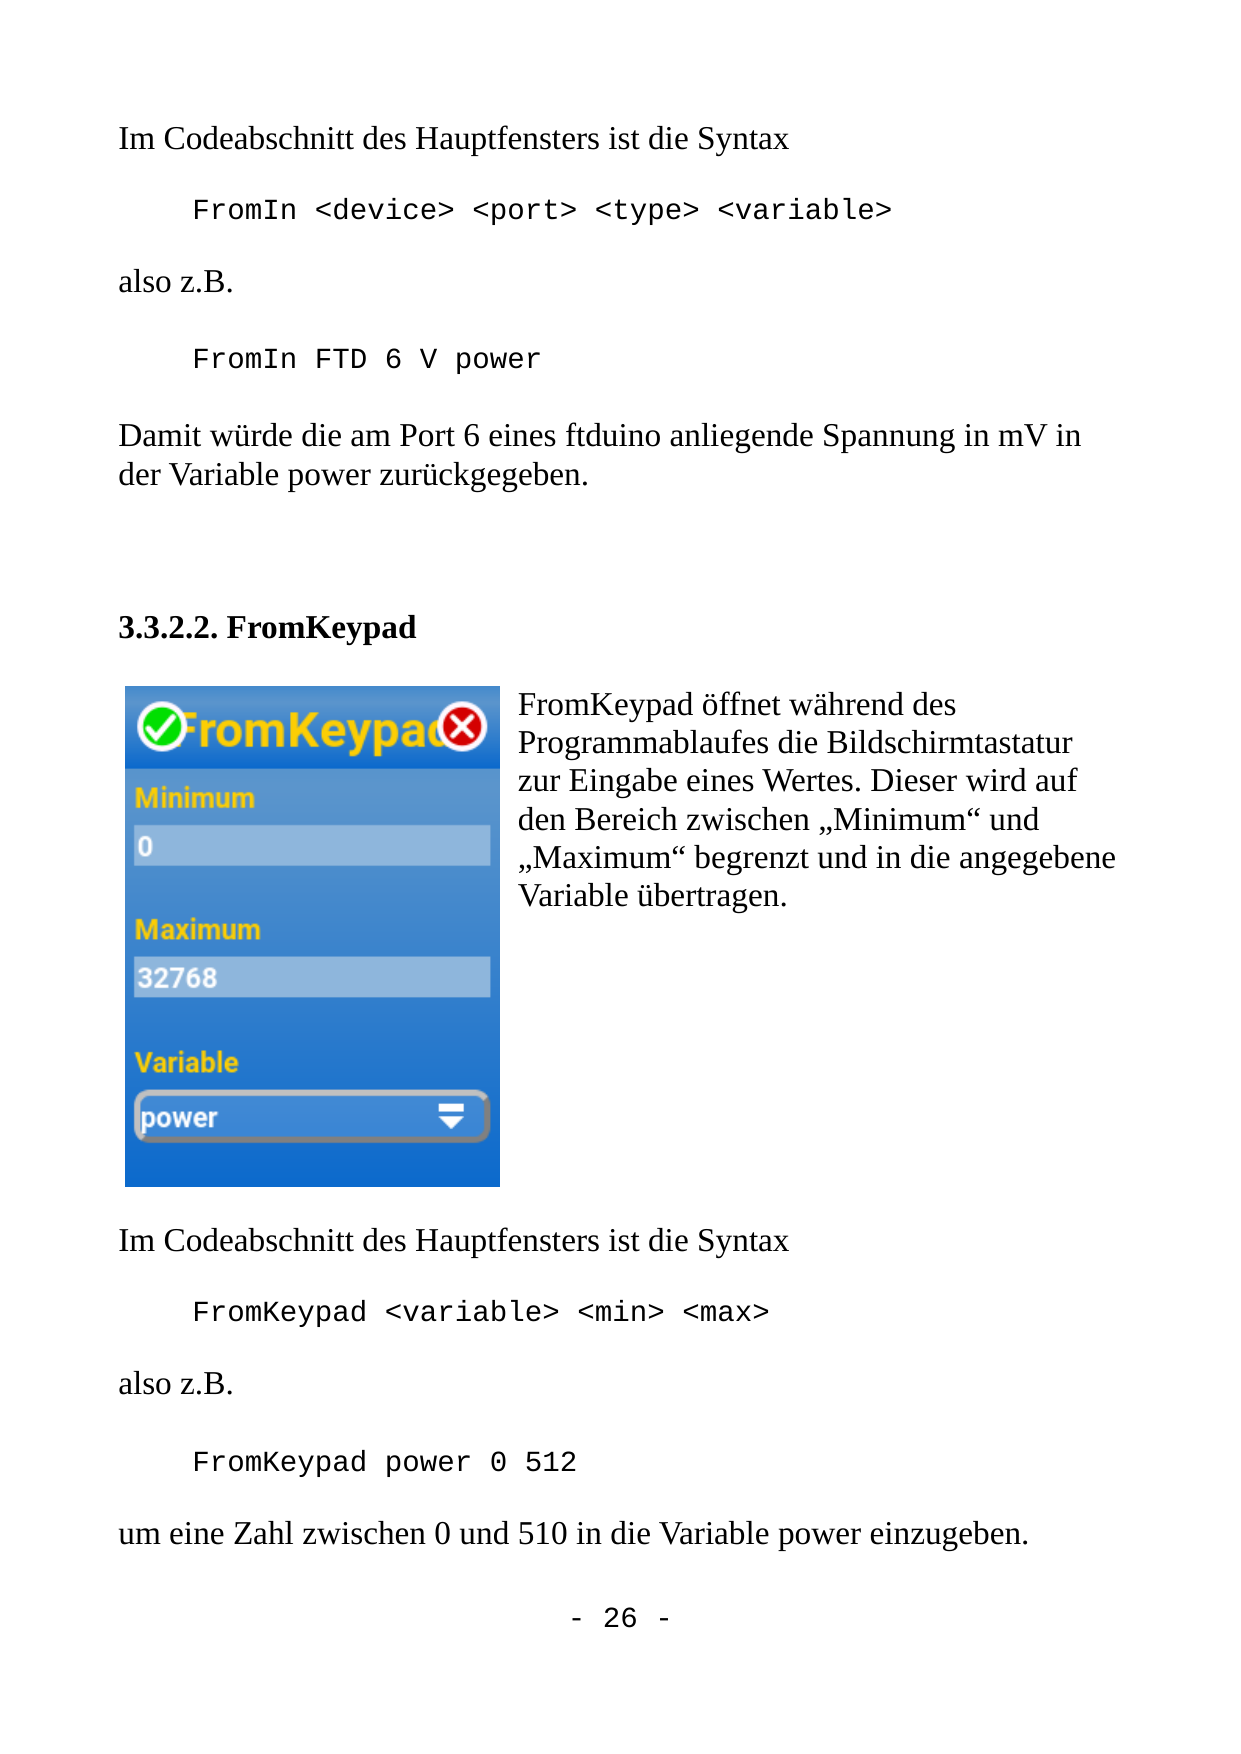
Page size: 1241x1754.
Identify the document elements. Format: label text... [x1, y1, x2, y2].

text also z.B. [118, 1363, 1122, 1402]
text FromIn <device> <port> <type> <variable> [118, 195, 1122, 228]
text 3.3.2.2. FromKeypad [118, 607, 1122, 646]
text Im Codeabschnitt des Hauptfensters ist die Syntax [118, 118, 1122, 156]
text FromKeypad power 0 512 [118, 1440, 1122, 1480]
text FromKeypad öffnet während des Programmablaufes die Bildschirmtastatur zur Eingabe eines Wertes. Dieser wird auf den Bereich zwischen „Minimum“ und „Maximum“ begrenzt und in die angegebene Variable übertragen. [118, 684, 1122, 914]
text Damit würde die am Port 6 eines ftduino anliegende Spannung in mV in der Variable power zurückgegeben. [118, 416, 1122, 492]
text also z.B. [118, 261, 1122, 299]
text FromIn FTD 6 V power [118, 337, 1122, 377]
picture [125, 686, 500, 1187]
text um eine Zahl zwischen 0 und 510 in die Variable power einzugeben. [118, 1513, 1122, 1551]
text Im Codeabschnitt des Hauptfensters ist die Syntax [118, 1221, 1122, 1259]
text FromKeypad <variable> <min> <max> [118, 1297, 1122, 1330]
